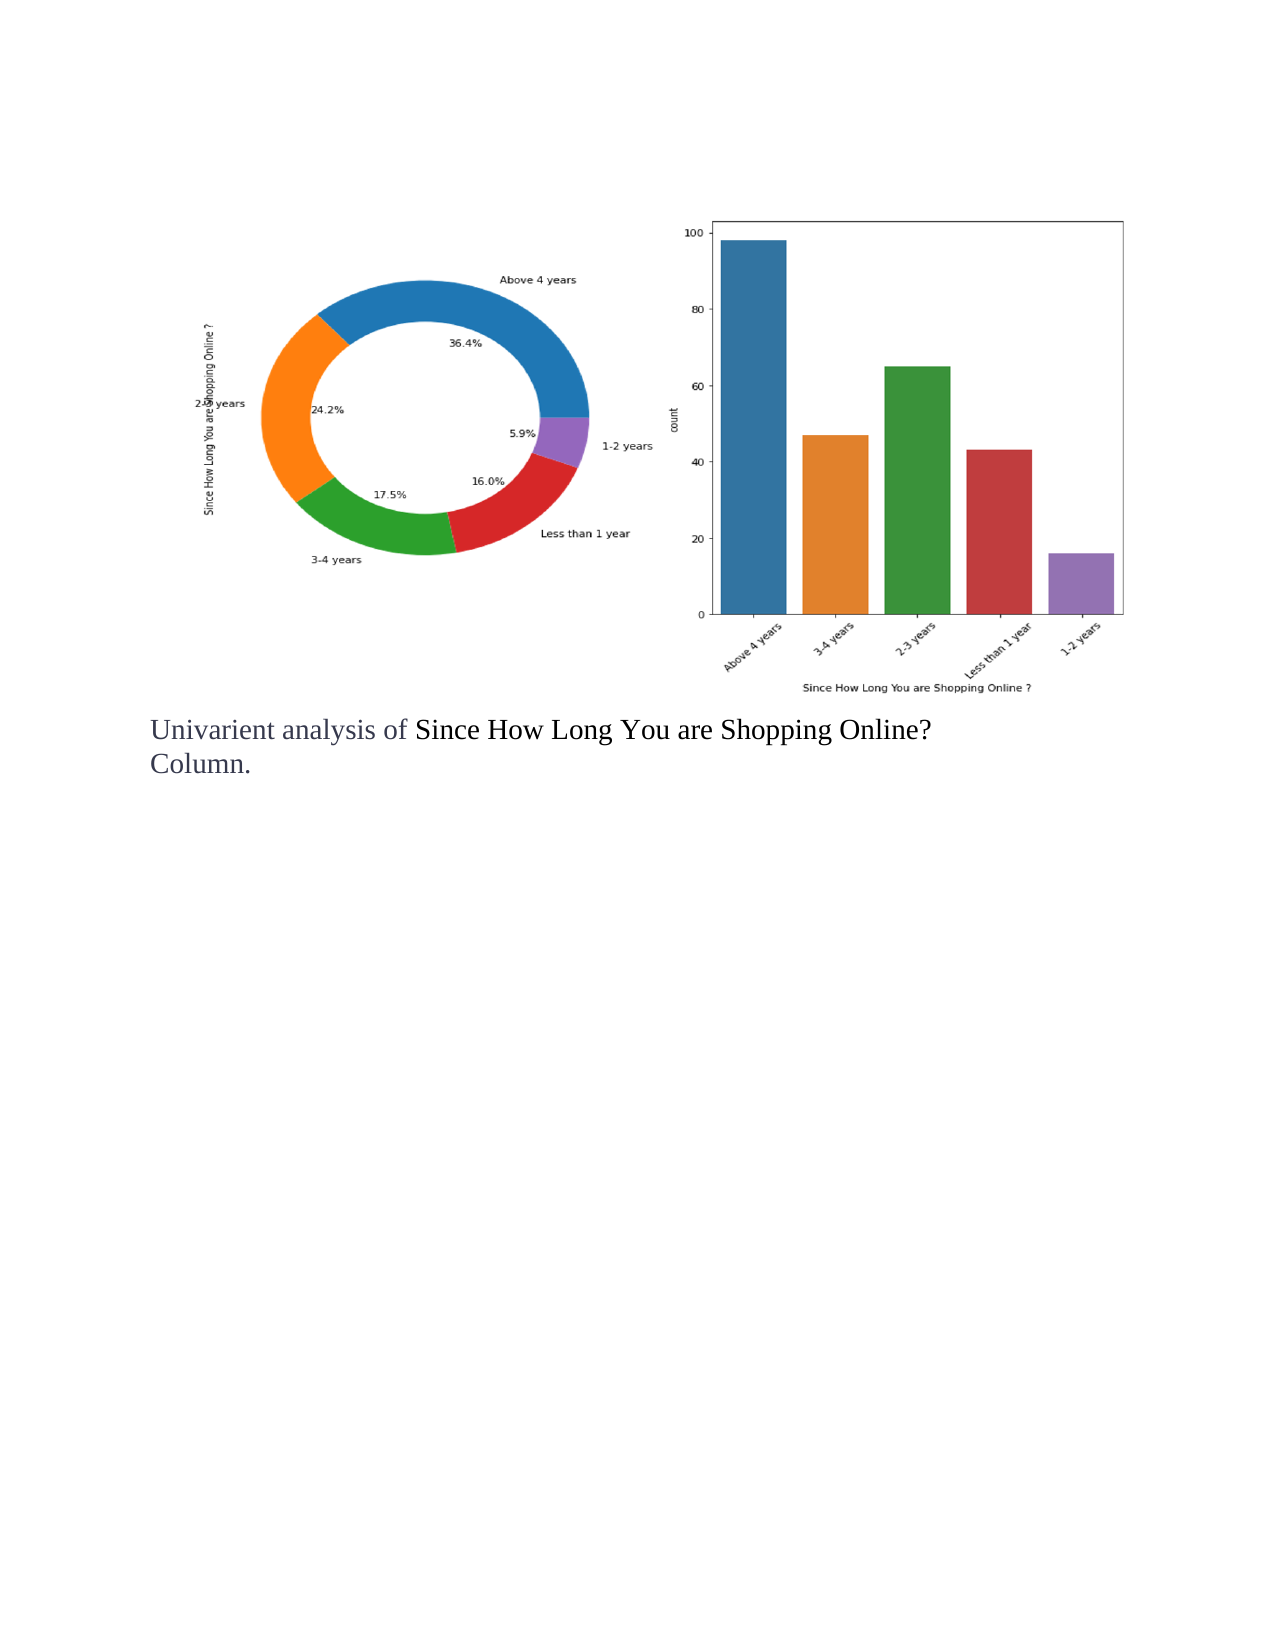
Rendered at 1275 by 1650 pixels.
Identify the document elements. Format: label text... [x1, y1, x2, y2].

text Column. [150, 746, 1125, 779]
text Univarient analysis of Since How Long You are Shopping Online? [150, 712, 1125, 746]
